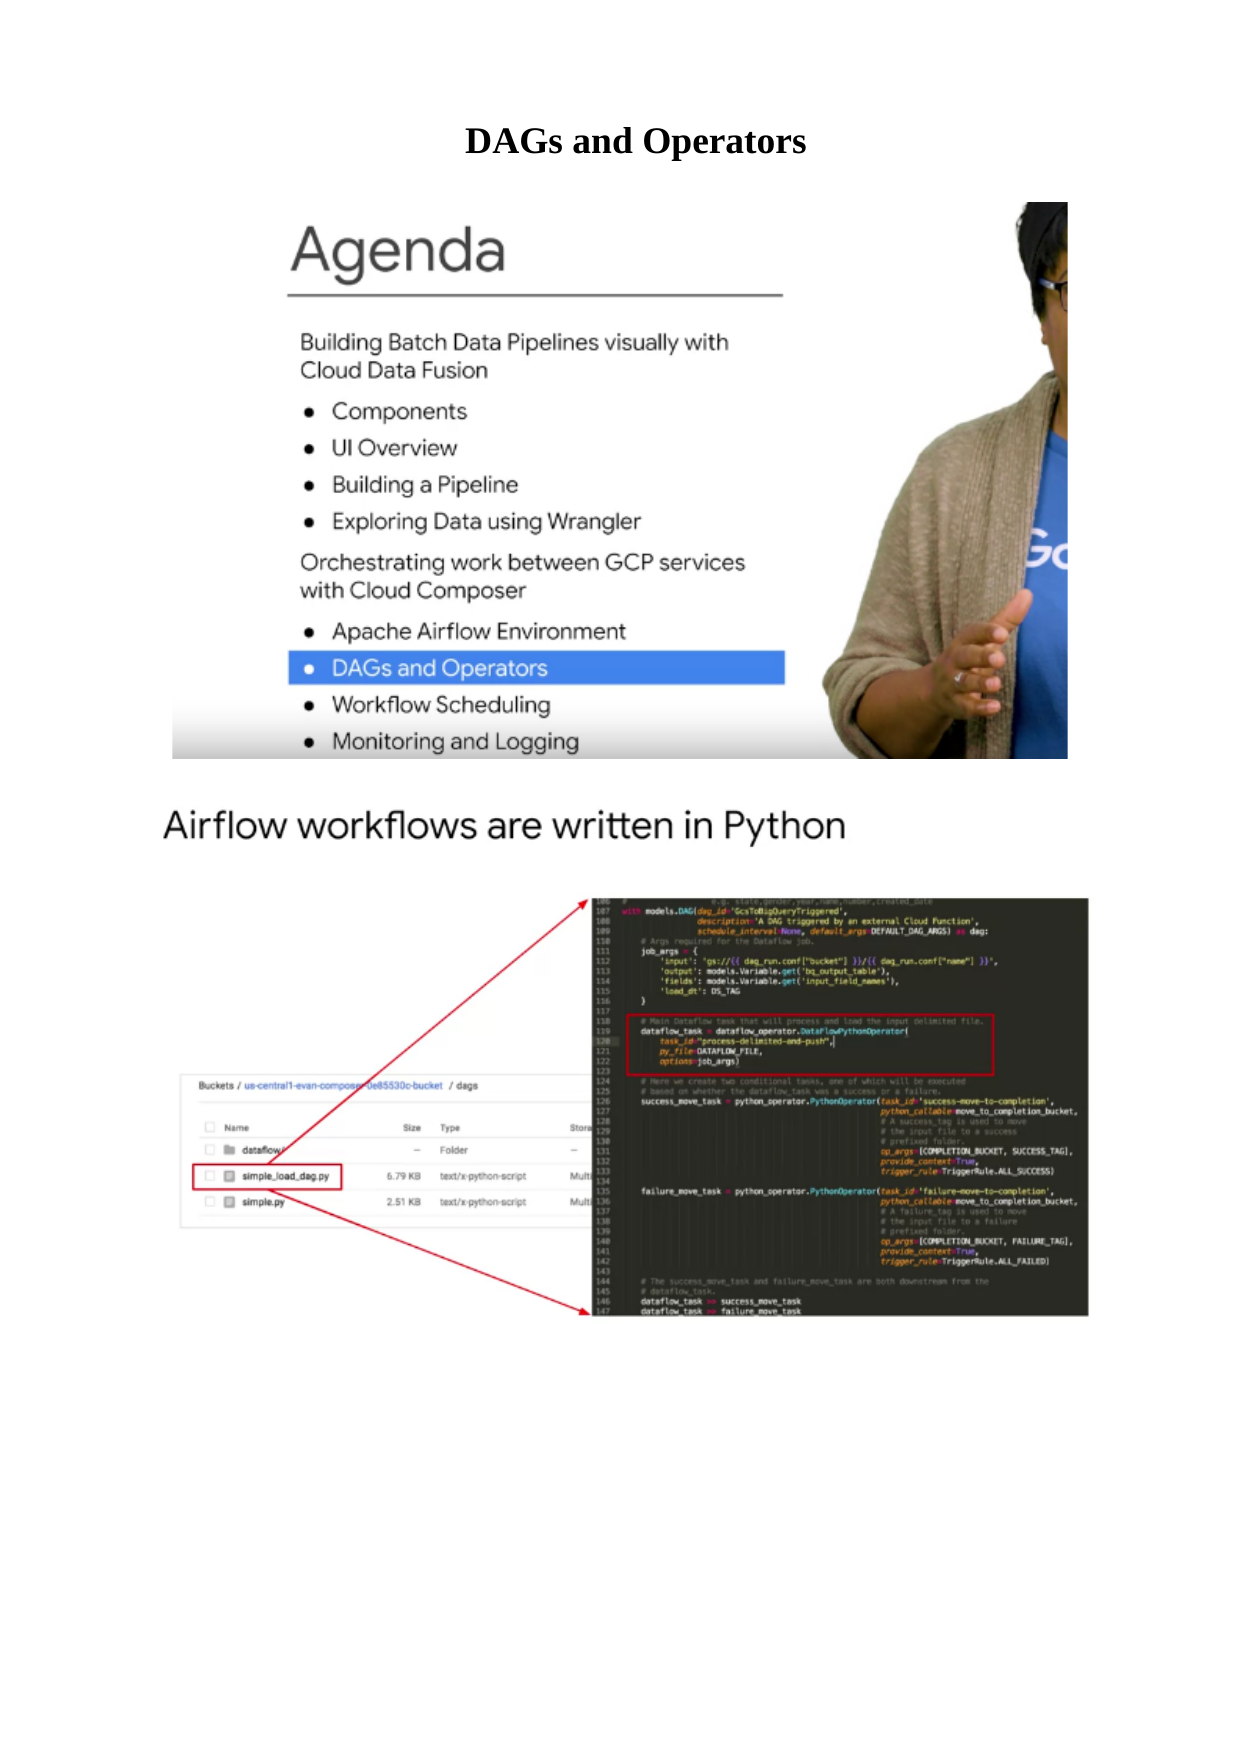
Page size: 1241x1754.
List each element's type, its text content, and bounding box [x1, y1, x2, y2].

picture [172, 202, 1068, 759]
subtitle DAGs and Operators [118, 118, 1122, 161]
picture [118, 787, 1123, 1344]
